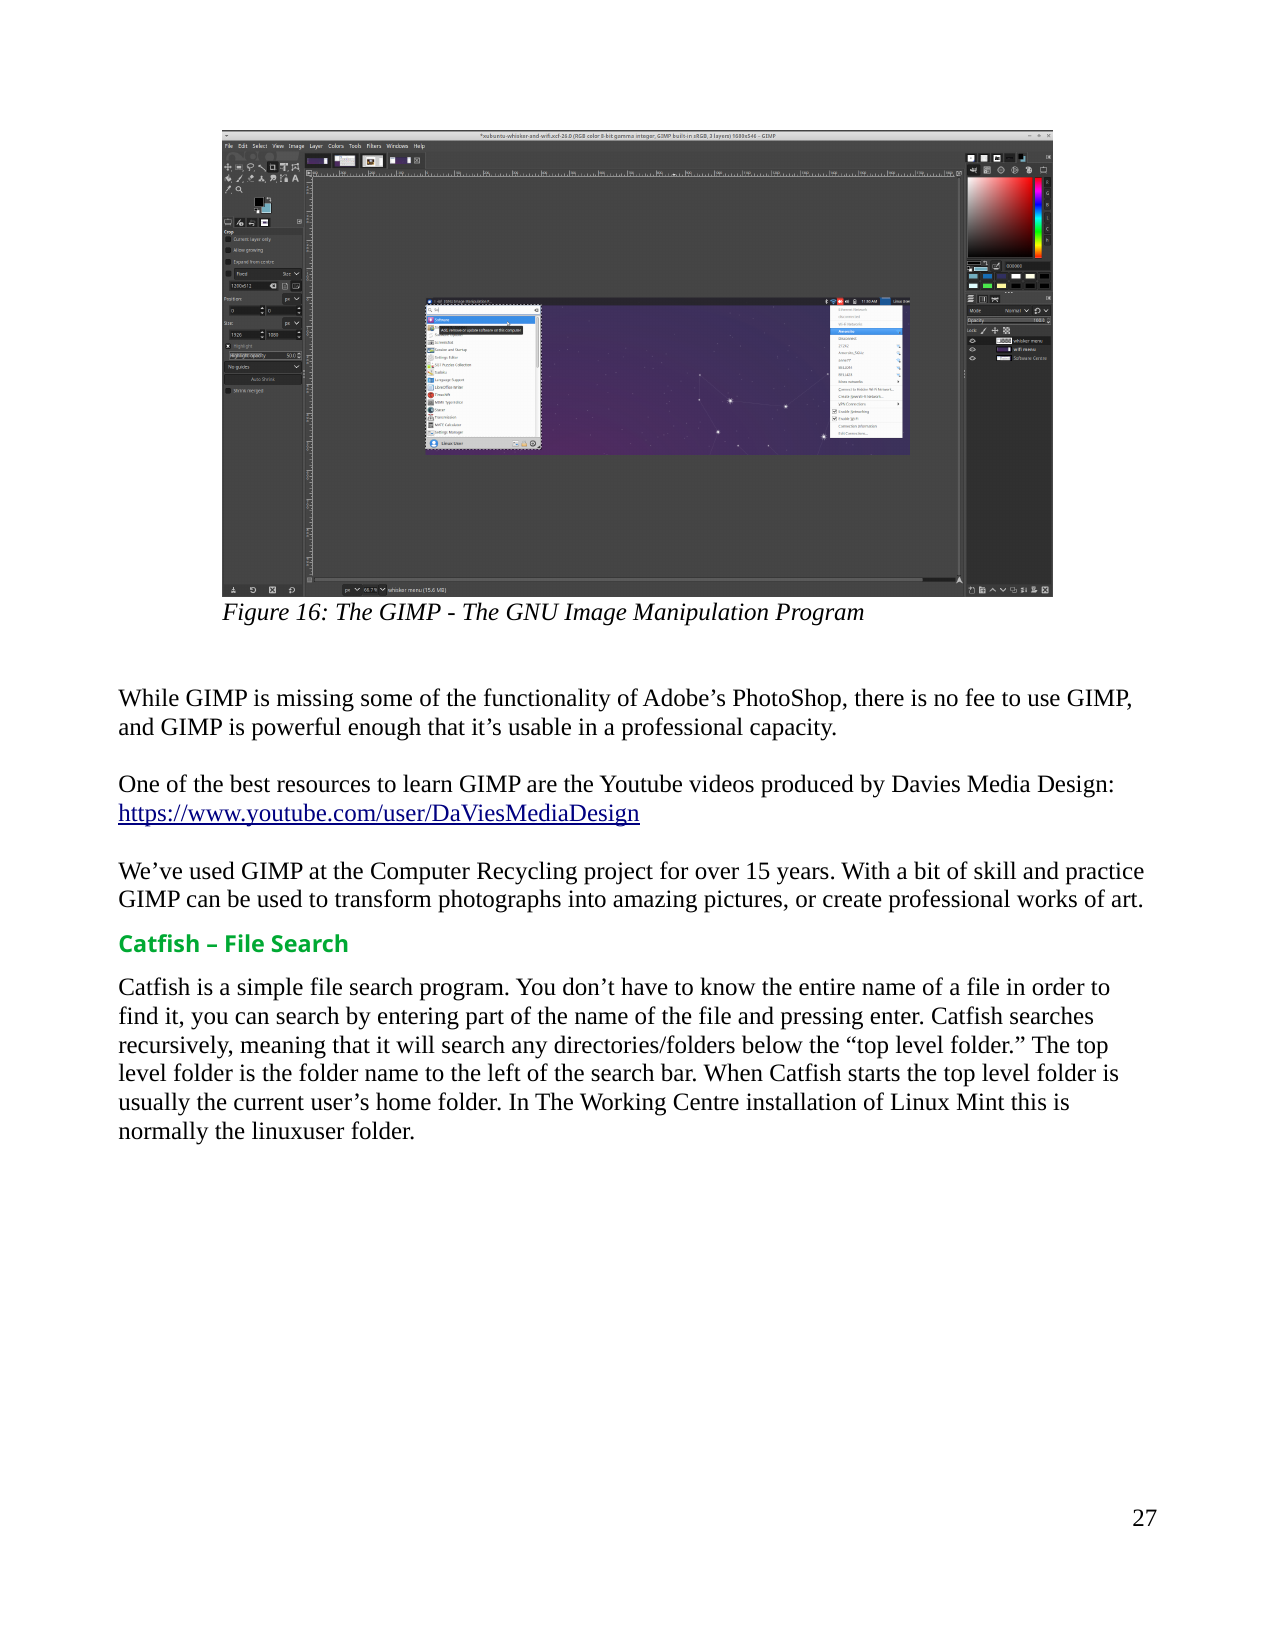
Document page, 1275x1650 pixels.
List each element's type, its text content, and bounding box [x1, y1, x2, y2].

text We’ve used GIMP at the Computer Recycling project for over 15 years. With a bit of skill and practice GIMP can be used to transform photographs into amazing pictures, or create professional works of art. [118, 856, 1157, 913]
text While GIMP is missing some of the functionality of Adobe’s PhotoShop, there is no fee to use GIMP, and GIMP is powerful enough that it’s usable in a professional capacity. [118, 683, 1157, 741]
text Figure 16: The GIMP - The GNU Image Manipulation Program [222, 597, 1053, 626]
subtitle Catfish – File Search [118, 928, 1157, 960]
text One of the best resources to learn GIMP are the Youtube videos produced by Davies Media Design: https://www.youtube.com/user/DaViesMediaDesign [118, 769, 1157, 827]
picture [222, 130, 1053, 597]
text Catfish is a simple file search program. You don’t have to know the entire name of a file in order to find it, you can search by entering part of the name of the file and pressing enter. Catfish searches recursively, meaning that it will search any directories/folders below the “top level folder.” The top level folder is the folder name to the left of the search bar. When Catfish starts the top level folder is usually the current user’s home folder. In The Working Centre installation of Linux Mint this is normally the linuxuser folder. [118, 972, 1157, 1145]
